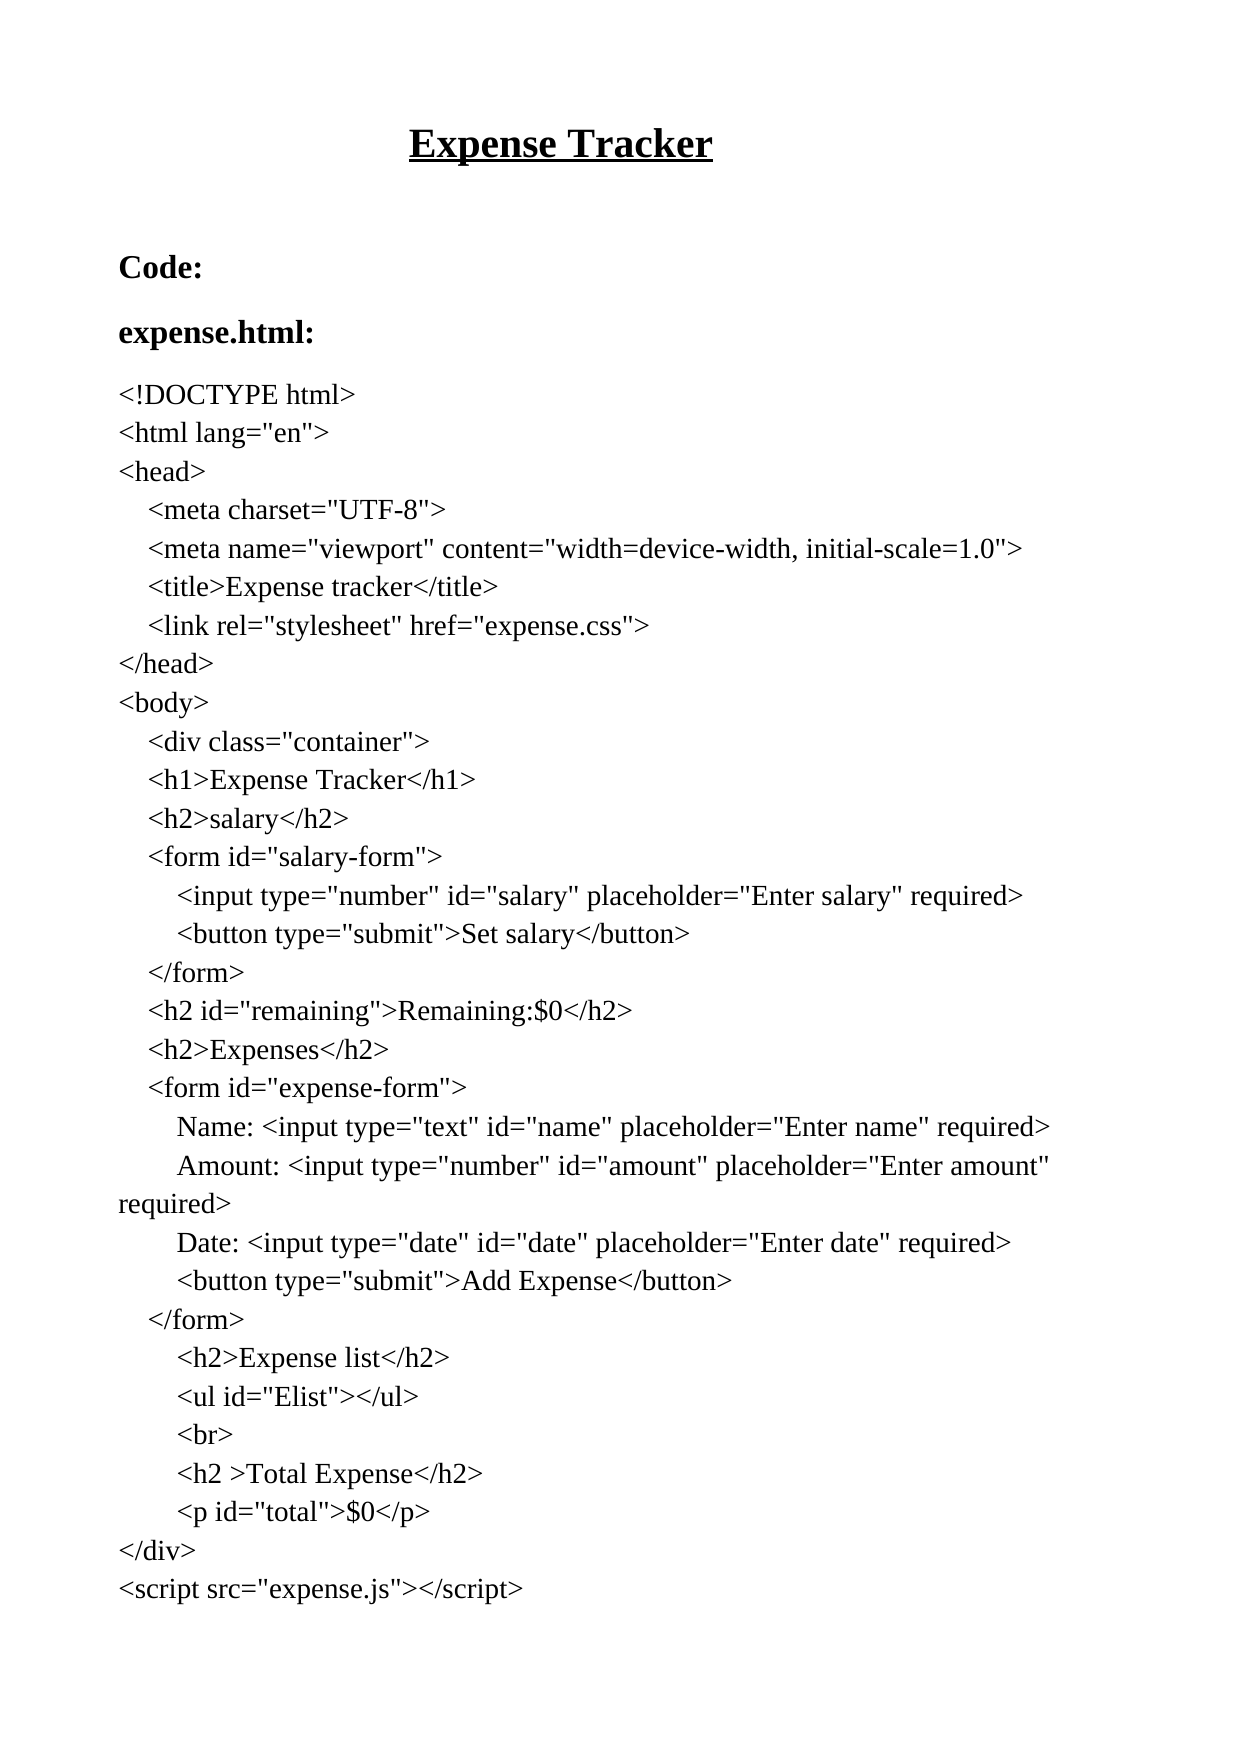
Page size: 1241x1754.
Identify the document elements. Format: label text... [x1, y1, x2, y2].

text </div> [118, 1533, 1122, 1567]
text <button type="submit">Add Expense</button> [118, 1263, 1122, 1297]
text <h2 id="remaining">Remaining:$0</h2> [118, 993, 1122, 1027]
text <meta charset="UTF-8"> [118, 492, 1122, 526]
text <h1>Expense Tracker</h1> [118, 762, 1122, 796]
text <br> [118, 1417, 1122, 1451]
text <!DOCTYPE html> [118, 377, 1122, 410]
text <h2>Expenses</h2> [118, 1032, 1122, 1066]
text <button type="submit">Set salary</button> [118, 916, 1122, 950]
text <link rel="stylesheet" href="expense.css"> [118, 608, 1122, 642]
text <p id="total">$0</p> [118, 1494, 1122, 1528]
text </head> [118, 647, 1122, 680]
text <h2>salary</h2> [118, 801, 1122, 834]
text <div class="container"> [118, 724, 1122, 757]
text Date: <input type="date" id="date" placeholder="Enter date" required> [118, 1225, 1122, 1258]
text expense.html: [118, 312, 1122, 350]
text <input type="number" id="salary" placeholder="Enter salary" required> [118, 878, 1122, 911]
text <form id="salary-form"> [118, 839, 1122, 873]
text Expense Tracker [118, 118, 1122, 166]
text <body> [118, 685, 1122, 719]
text Name: <input type="text" id="name" placeholder="Enter name" required> [118, 1109, 1122, 1143]
text Code: [118, 247, 1122, 285]
text <form id="expense-form"> [118, 1071, 1122, 1104]
text <head> [118, 454, 1122, 487]
text <h2>Expense list</h2> [118, 1340, 1122, 1374]
text </form> [118, 955, 1122, 988]
text <meta name="viewport" content="width=device-width, initial-scale=1.0"> [118, 531, 1122, 564]
text <script src="expense.js"></script> [118, 1572, 1122, 1605]
text <h2 >Total Expense</h2> [118, 1456, 1122, 1489]
text Amount: <input type="number" id="amount" placeholder="Enter amount" required> [118, 1148, 1122, 1220]
text </form> [118, 1302, 1122, 1335]
text <html lang="en"> [118, 415, 1122, 449]
text <ul id="Elist"></ul> [118, 1379, 1122, 1412]
text <title>Expense tracker</title> [118, 569, 1122, 603]
